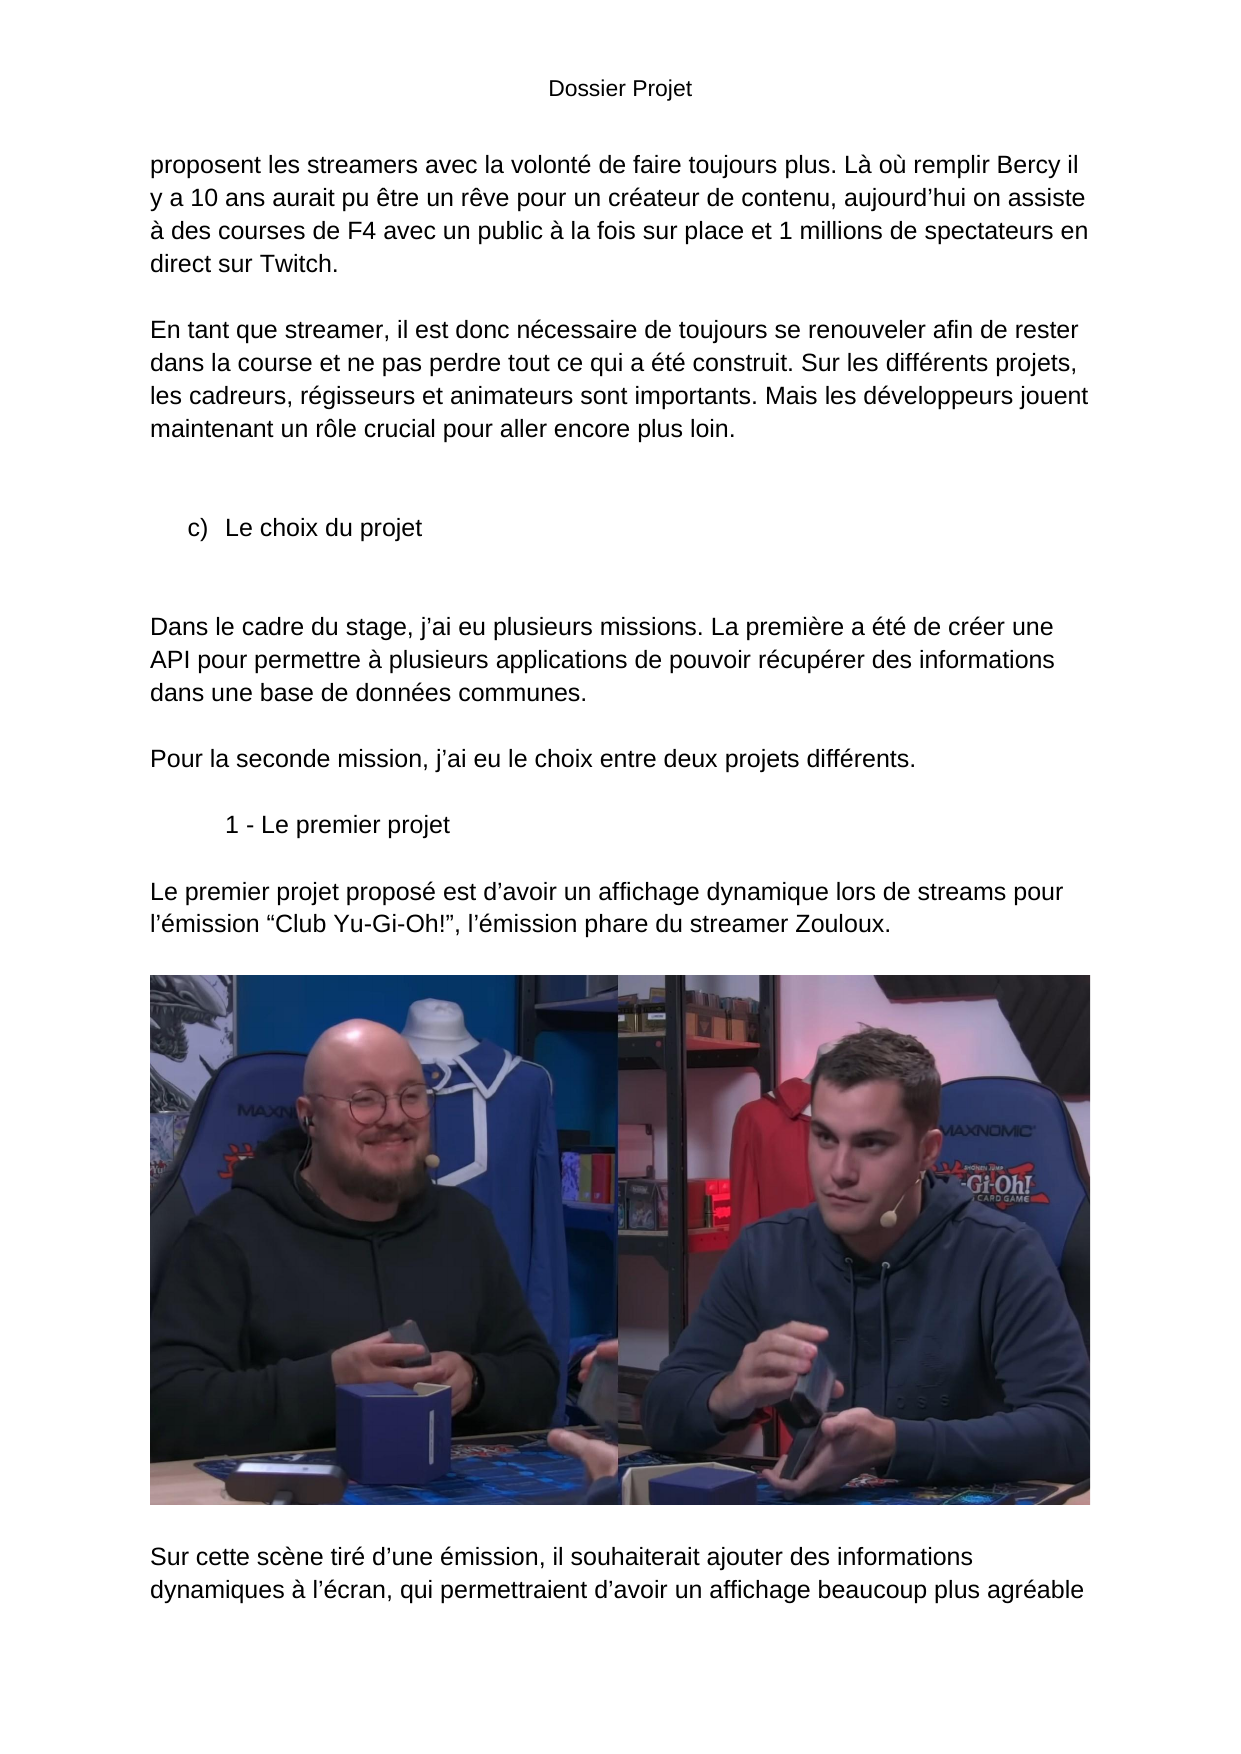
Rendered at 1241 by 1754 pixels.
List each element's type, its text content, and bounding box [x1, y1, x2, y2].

text Sur cette scène tiré d’une émission, il souhaiterait ajouter des informations dynamiques à l’écran, qui permettraient d’avoir un affichage beaucoup plus agréable [150, 1542, 1090, 1603]
picture [150, 975, 1091, 1505]
text proposent les streamers avec la volonté de faire toujours plus. Là où remplir Bercy il y a 10 ans aurait pu être un rêve pour un créateur de contenu, aujourd’hui on assiste à des courses de F4 avec un public à la fois sur place et 1 millions de spectateurs en direct sur Twitch. [150, 150, 1090, 278]
text Pour la seconde mission, j’ai eu le choix entre deux projets différents. [150, 744, 1090, 773]
list Le choix du projet [187, 513, 1090, 542]
text En tant que streamer, il est donc nécessaire de toujours se renouveler afin de rester dans la course et ne pas perdre tout ce qui a été construit. Sur les différents projets, les cadreurs, régisseurs et animateurs sont importants. Mais les développeurs jouent maintenant un rôle crucial pour aller encore plus loin. [150, 315, 1090, 443]
text Dans le cadre du stage, j’ai eu plusieurs missions. La première a été de créer une API pour permettre à plusieurs applications de pouvoir récupérer des informations dans une base de données communes. [150, 612, 1090, 707]
text 1 - Le premier projet [150, 810, 1090, 839]
text Le premier projet proposé est d’avoir un affichage dynamique lors de streams pour l’émission “Club Yu-Gi-Oh!”, l’émission phare du streamer Zouloux. [150, 876, 1090, 938]
